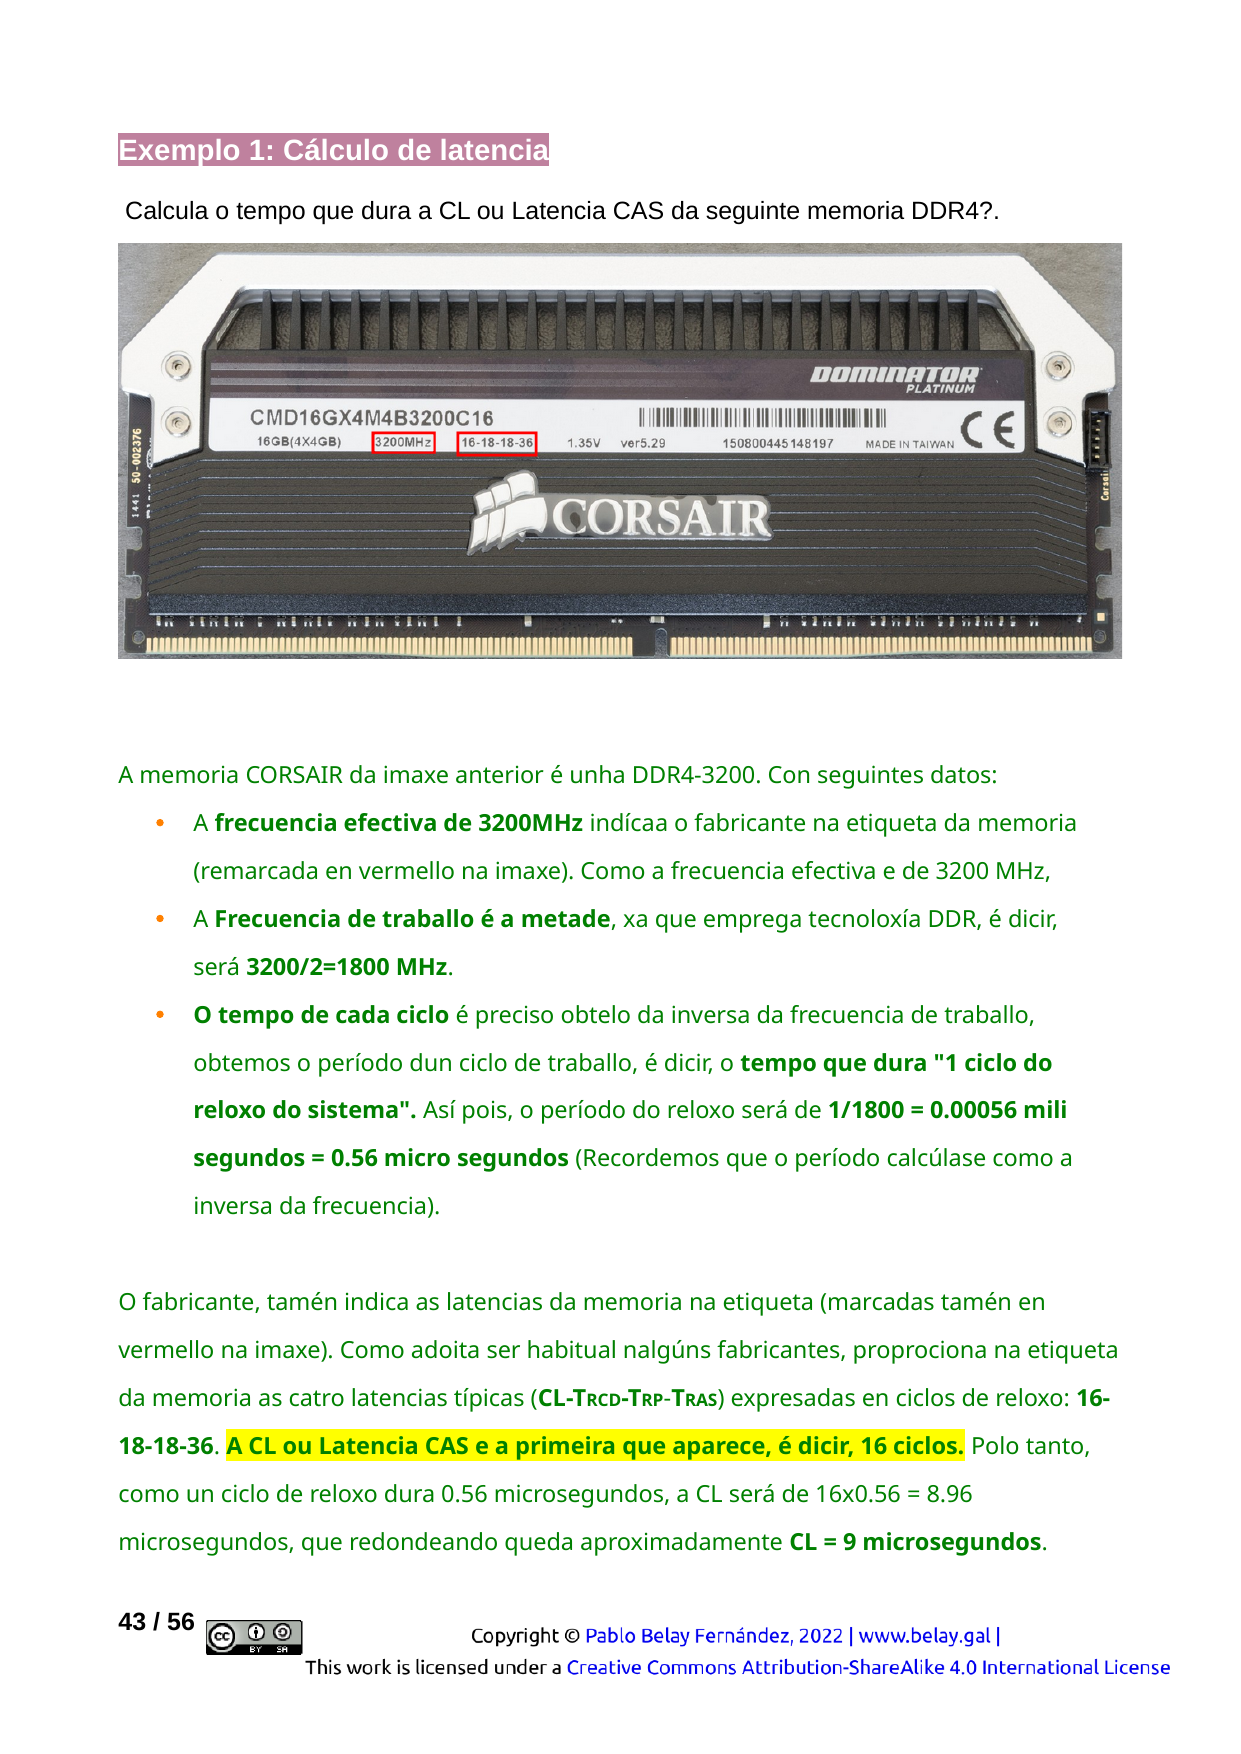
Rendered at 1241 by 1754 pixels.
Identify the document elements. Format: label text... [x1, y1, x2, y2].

picture [118, 243, 1123, 659]
list O tempo de cada ciclo é preciso obtelo da inversa da frecuencia de traballo, obtemos o período dun ciclo de traballo, é dicir, o tempo que dura "1 ciclo do reloxo do sistema". Así pois, o período do reloxo será de 1/1800 = 0.00056 mili segundos = 0.56 micro segundos (Recordemos que o período calcúlase como a inversa da frecuencia). [156, 998, 1122, 1222]
subtitle Exemplo 1: Cálculo de latencia [549, 133, 1122, 166]
text A memoria CORSAIR da imaxe anterior é unha DDR4-3200. Con seguintes datos: [118, 758, 1122, 790]
text O fabricante, tamén indica as latencias da memoria na etiqueta (marcadas tamén en vermello na imaxe). Como adoita ser habitual nalgúns fabricantes, proprociona na etiqueta da memoria as catro latencias típicas (CL-TRCD-TRP-TRAS) expresadas en ciclos de reloxo: 16-18-18-36. A CL ou Latencia CAS e a primeira que aparece, é dicir, 16 ciclos. Polo tanto, como un ciclo de reloxo dura 0.56 microsegundos, a CL será de 16x0.56 = 8.96 microsegundos, que redondeando queda aproximadamente CL = 9 microsegundos. [118, 1286, 1122, 1557]
text Calcula o tempo que dura a CL ou Latencia CAS da seguinte memoria DDR4?. [118, 196, 1122, 224]
picture [200, 1604, 1205, 1690]
list A frecuencia efectiva de 3200MHz indícaa o fabricante na etiqueta da memoria (remarcada en vermello na imaxe). Como a frecuencia efectiva e de 3200 MHz, [156, 806, 1122, 886]
list A Frecuencia de traballo é a metade, xa que emprega tecnoloxía DDR, é dicir, será 3200/2=1800 MHz. [156, 902, 1122, 982]
